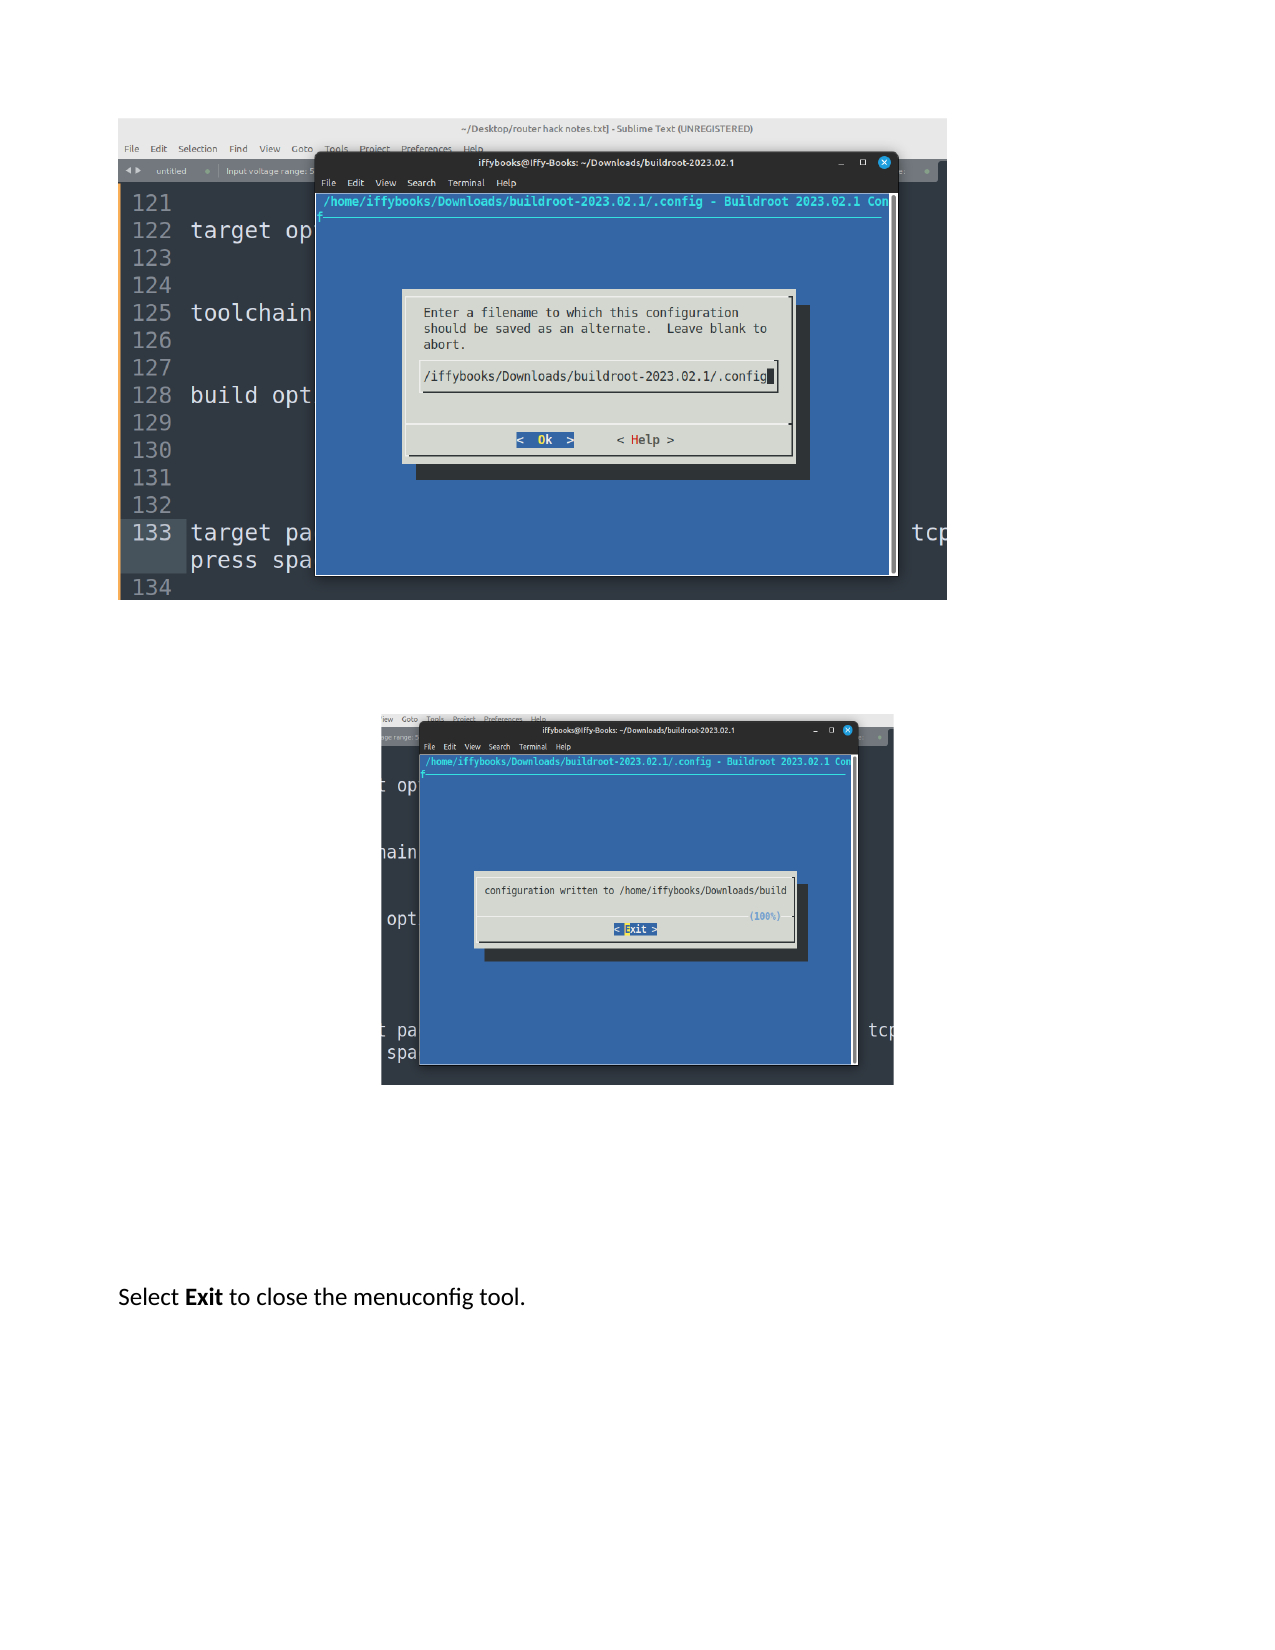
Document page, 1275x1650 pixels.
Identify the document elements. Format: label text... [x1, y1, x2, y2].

picture [381, 714, 894, 1085]
text Select Exit to close the menuconfig tool. [118, 1282, 1157, 1312]
picture [118, 118, 947, 600]
